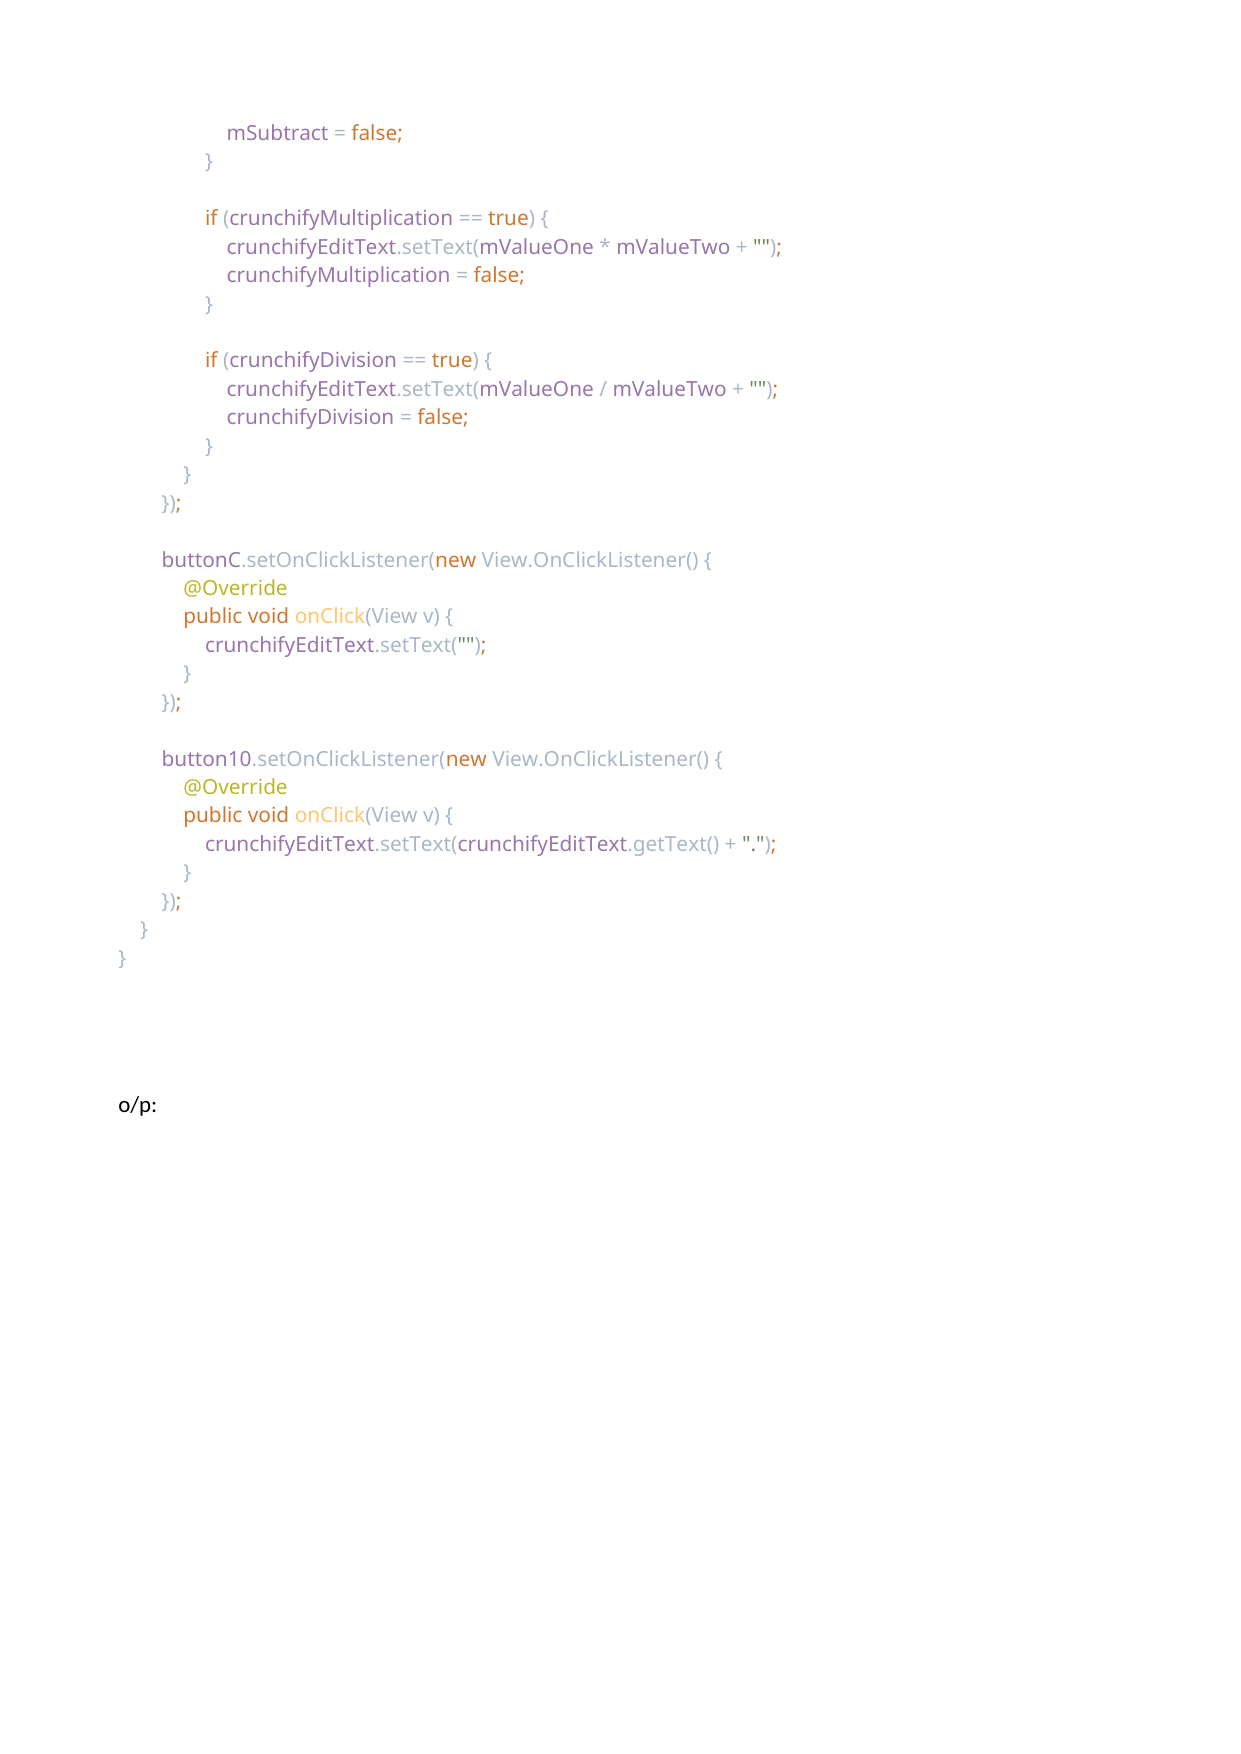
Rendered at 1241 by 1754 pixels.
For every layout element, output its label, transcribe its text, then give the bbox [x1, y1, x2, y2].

text o/p: [118, 1090, 1122, 1118]
text mSubtract = false; } if (crunchifyMultiplication == true) { crunchifyEditText.setText(mValueOne * mValueTwo + ""); crunchifyMultiplication = false; } if (crunchifyDivision == true) { crunchifyEditText.setText(mValueOne / mValueTwo + ""); crunchifyDivision = false; } } }); buttonC.setOnClickListener(new View.OnClickListener() { @Override public void onClick(View v) { crunchifyEditText.setText(""); } }); button10.setOnClickListener(new View.OnClickListener() { @Override public void onClick(View v) { crunchifyEditText.setText(crunchifyEditText.getText() + "."); } }); } } [118, 118, 1122, 971]
